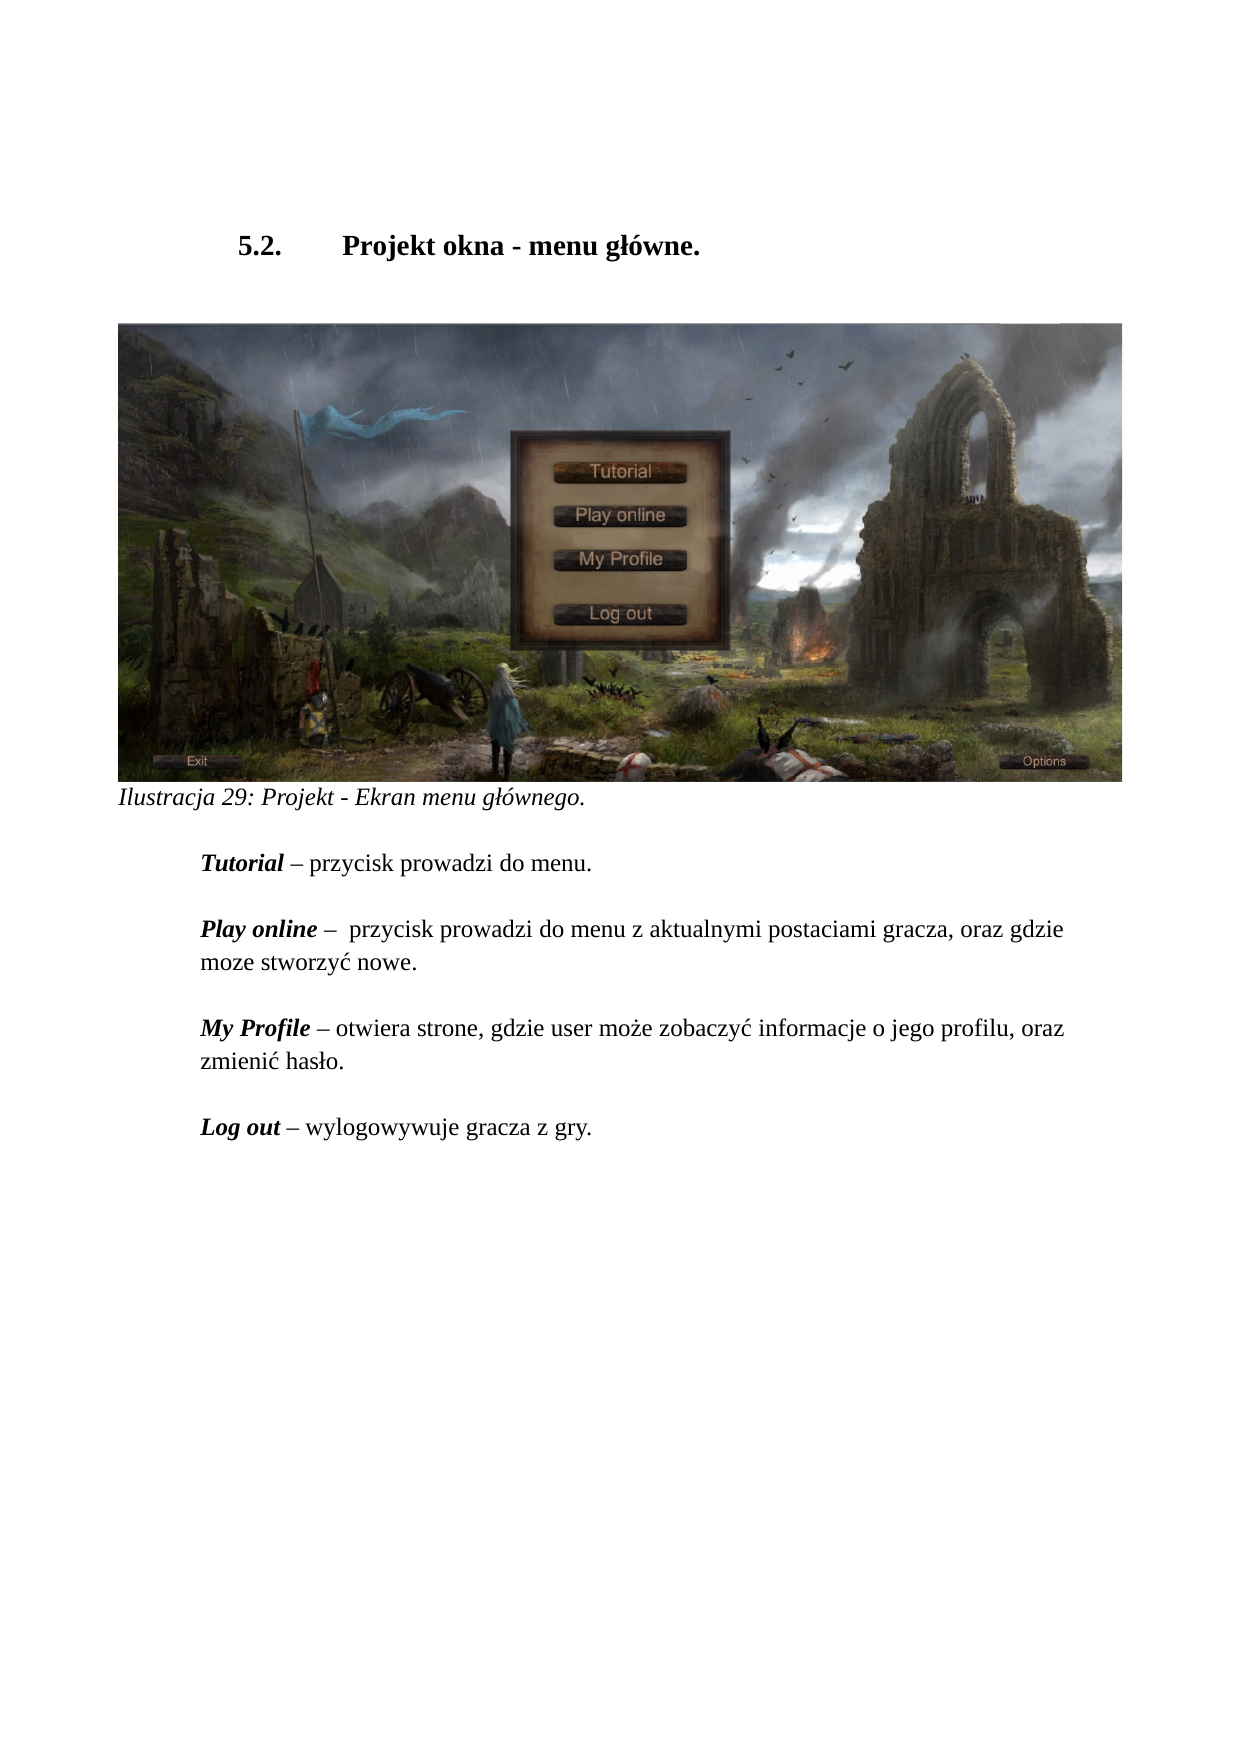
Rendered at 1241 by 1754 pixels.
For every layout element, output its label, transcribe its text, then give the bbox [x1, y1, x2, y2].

text Play online – przycisk prowadzi do menu z aktualnymi postaciami gracza, oraz gdzie moze stworzyć nowe. [118, 881, 1122, 976]
text Log out – wylogowywuje gracza z gry. [118, 1112, 1122, 1141]
picture [118, 323, 1123, 782]
text Ilustracja 29: Projekt - Ekran menu głównego. [118, 782, 1122, 811]
list Projekt okna - menu główne. [231, 228, 1122, 262]
text Tutorial – przycisk prowadzi do menu. [118, 848, 1122, 877]
text My Profile – otwiera strone, gdzie user może zobaczyć informacje o jego profilu, oraz zmienić hasło. [118, 1013, 1122, 1075]
